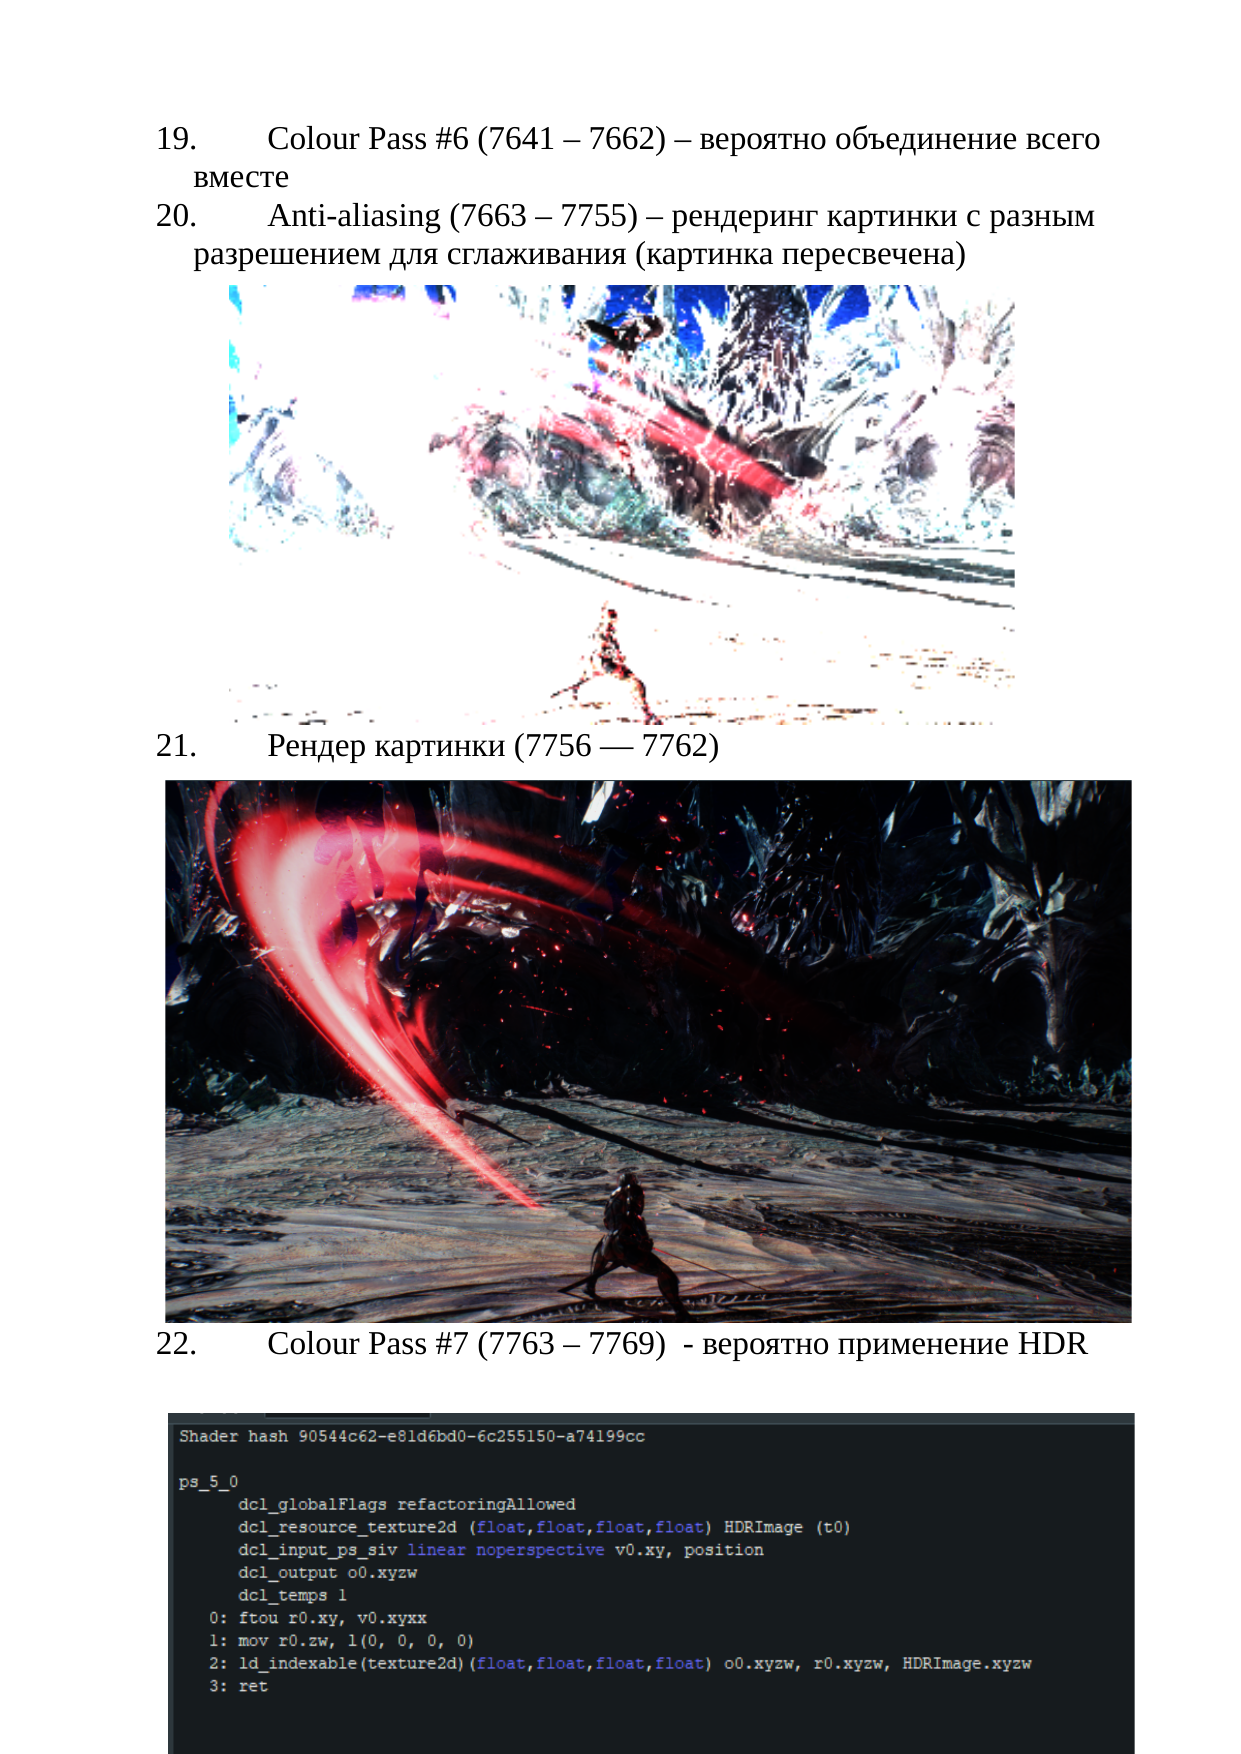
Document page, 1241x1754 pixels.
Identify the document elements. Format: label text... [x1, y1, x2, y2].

picture [165, 780, 1132, 1323]
list Anti-aliasing (7663 – 7755) – рендеринг картинки с разным разрешением для сглаживания (картинка пересвечена) [156, 195, 1122, 271]
picture [168, 1413, 1135, 1754]
list Рендер картинки (7756 — 7762) [156, 271, 1122, 763]
picture [229, 285, 1015, 725]
list Colour Pass #7 (7763 – 7769) - вероятно применение HDR [156, 763, 1122, 1361]
list Colour Pass #6 (7641 – 7662) – вероятно объединение всего вместе [156, 118, 1122, 195]
